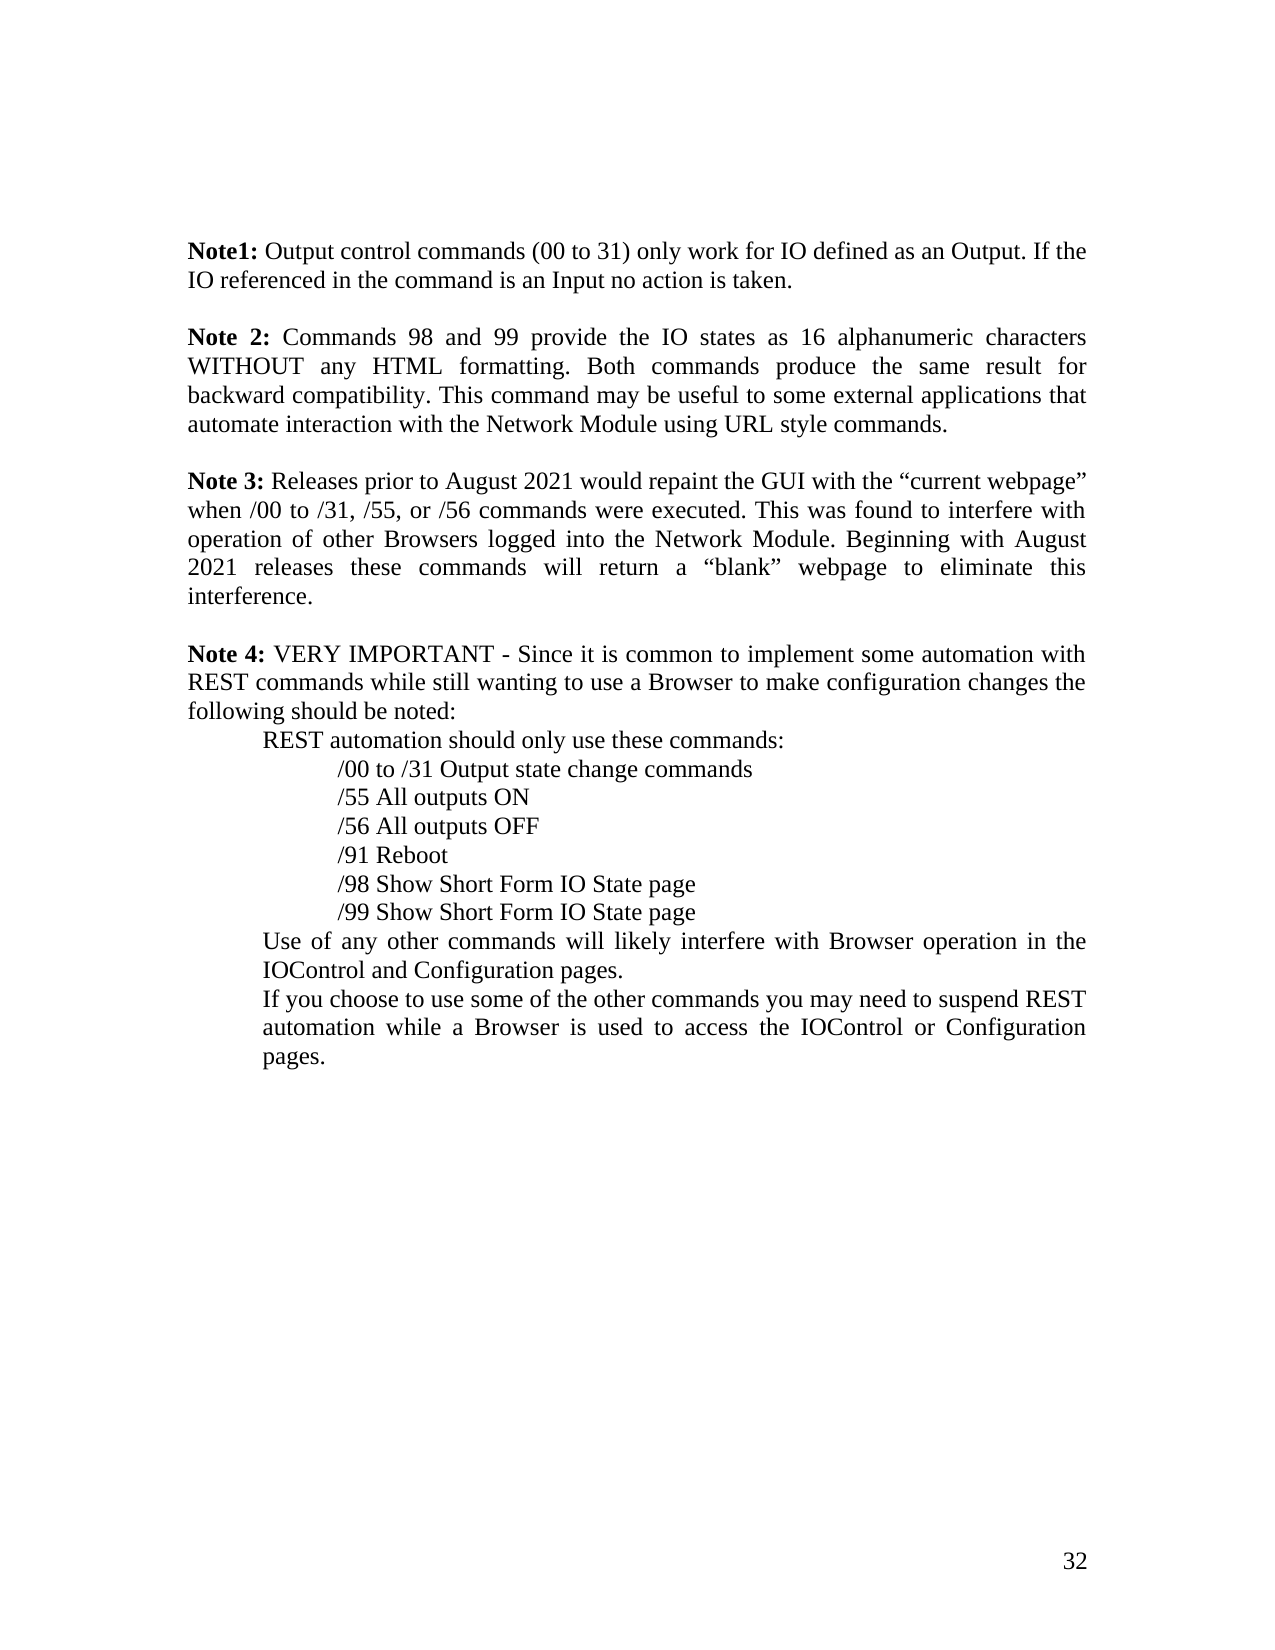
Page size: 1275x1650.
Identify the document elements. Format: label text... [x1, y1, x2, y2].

text /98 Show Short Form IO State page [337, 869, 1087, 897]
text REST automation should only use these commands: [262, 725, 1087, 754]
text Note1: Output control commands (00 to 31) only work for IO defined as an Output. If the IO referenced in the command is an Input no action is taken. [187, 236, 1087, 294]
text Use of any other commands will likely interfere with Browser operation in the IOControl and Configuration pages. [262, 926, 1087, 984]
text /55 All outputs ON [337, 782, 1087, 811]
text /91 Reboot [337, 840, 1087, 869]
text Note 4: VERY IMPORTANT - Since it is common to implement some automation with REST commands while still wanting to use a Browser to make configuration changes the following should be noted: [187, 639, 1087, 725]
text Note 2: Commands 98 and 99 provide the IO states as 16 alphanumeric characters WITHOUT any HTML formatting. Both commands produce the same result for backward compatibility. This command may be useful to some external applications that automate interaction with the Network Module using URL style commands. [187, 322, 1087, 437]
text /00 to /31 Output state change commands [337, 754, 1087, 782]
text /99 Show Short Form IO State page [337, 897, 1087, 926]
text If you choose to use some of the other commands you may need to suspend REST automation while a Browser is used to access the IOControl or Configuration pages. [262, 984, 1087, 1070]
text /56 All outputs OFF [337, 811, 1087, 840]
text Note 3: Releases prior to August 2021 would repaint the GUI with the “current webpage” when /00 to /31, /55, or /56 commands were executed. This was found to interfere with operation of other Browsers logged into the Network Module. Beginning with August 2021 releases these commands will return a “blank” webpage to eliminate this interference. [187, 466, 1087, 610]
